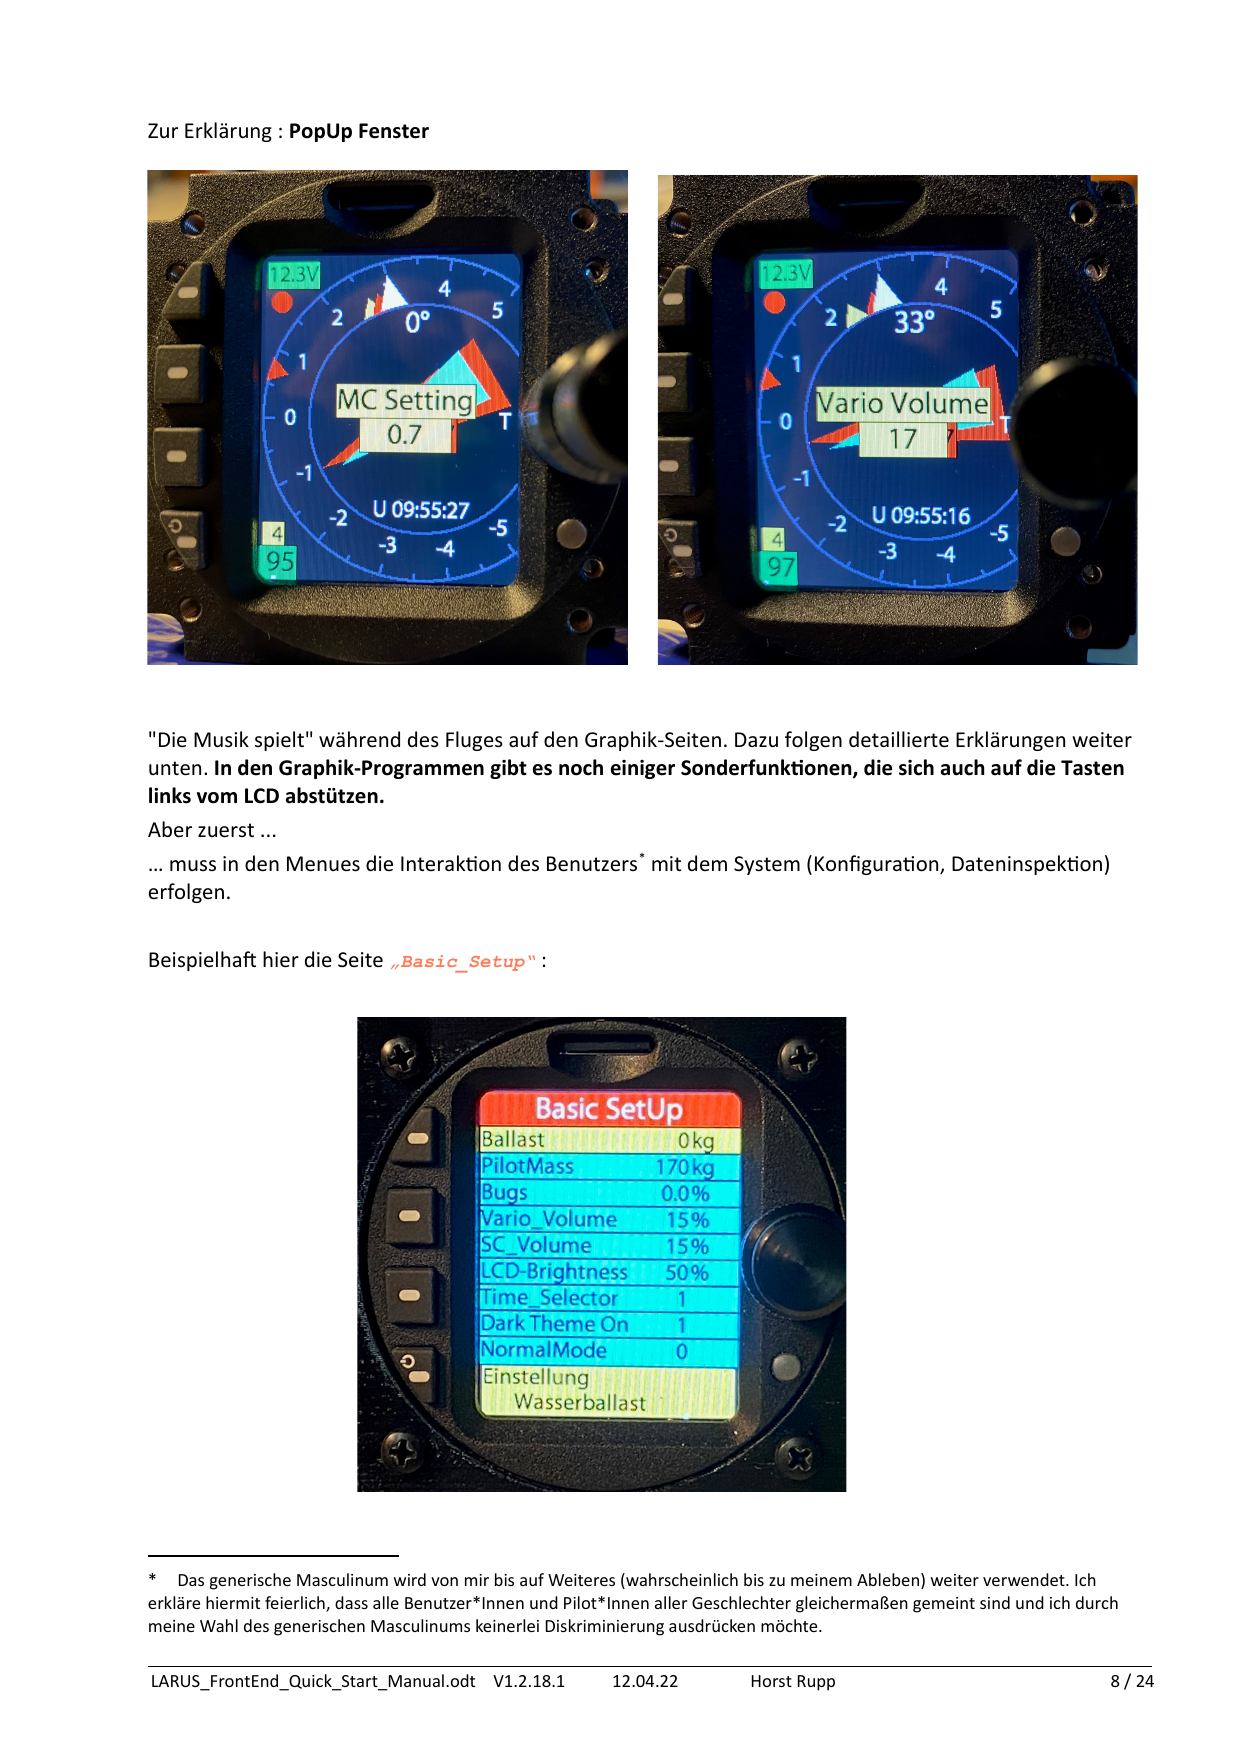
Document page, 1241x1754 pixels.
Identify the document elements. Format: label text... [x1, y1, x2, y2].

text … muss in den Menues die Interaktion des Benutzers mit dem System (Konfiguration, Dateninspektion) erfolgen. [148, 849, 1152, 905]
text Beispielhaft hier die Seite „Basic_Setup“ : [148, 945, 1152, 973]
text "Die Musik spielt" während des Fluges auf den Graphik-Seiten. Dazu folgen detaillierte Erklärungen weiter unten. In den Graphik-Programmen gibt es noch einiger Sonderfunktionen, die sich auch auf die Tasten links vom LCD abstützen. [148, 726, 1152, 809]
text Das generische Masculinum wird von mir bis auf Weiteres (wahrscheinlich bis zu meinem Ableben) weiter verwendet. Ich erkläre hiermit feierlich, dass alle Benutzer*Innen und Pilot*Innen aller Geschlechter gleichermaßen gemeint sind und ich durch meine Wahl des generischen Masculinums keinerlei Diskriminierung ausdrücken möchte. [148, 1568, 1152, 1660]
picture [657, 175, 1138, 665]
text Aber zuerst ... [148, 815, 1152, 843]
picture [357, 1017, 847, 1492]
picture [147, 170, 628, 665]
text Zur Erklärung : PopUp Fenster [148, 116, 1152, 144]
